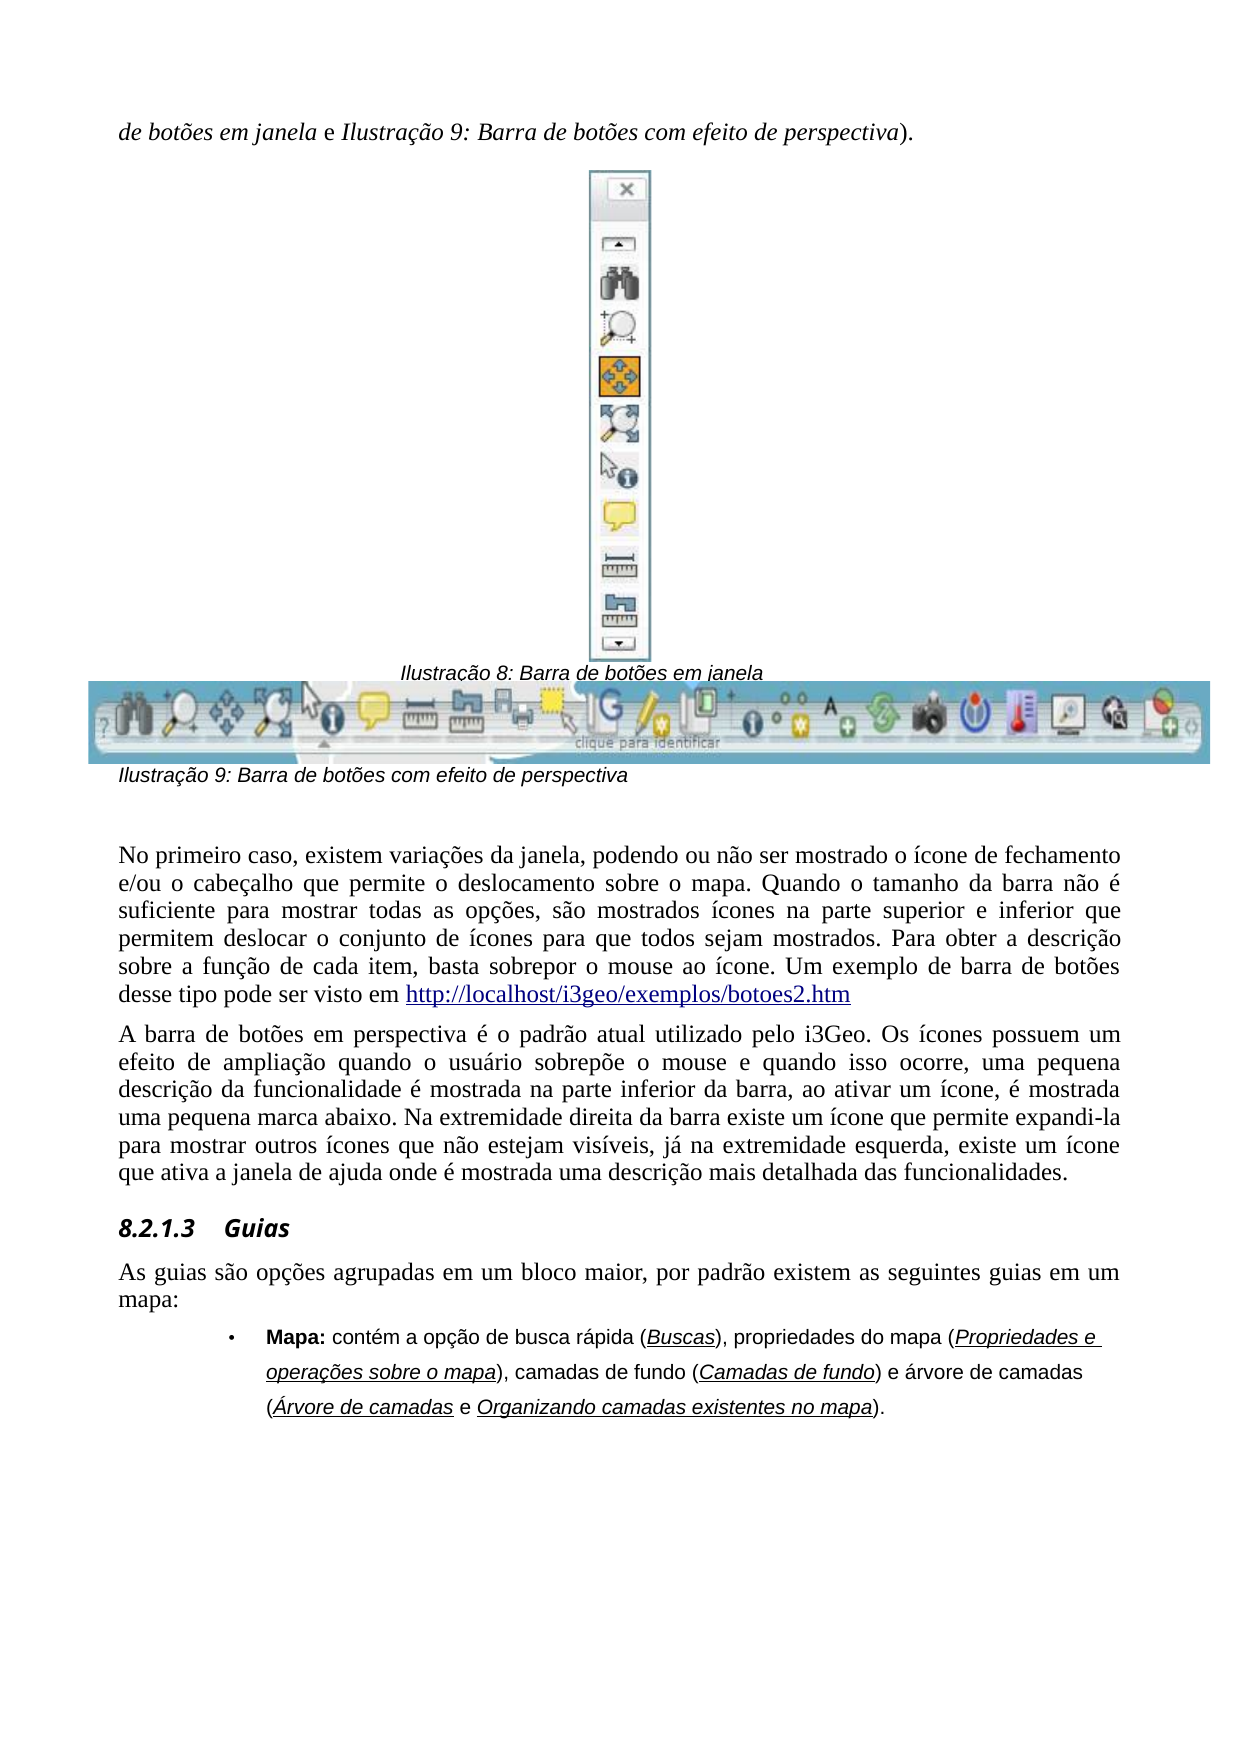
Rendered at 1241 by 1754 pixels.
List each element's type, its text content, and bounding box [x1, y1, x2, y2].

text de botões em janela e Ilustração 9: Barra de botões com efeito de perspectiva). [118, 118, 1122, 146]
picture [88, 681, 1211, 764]
text Ilustração 9: Barra de botões com efeito de perspectiva [118, 764, 1122, 786]
text As guias são opções agrupadas em um bloco maior, por padrão existem as seguintes guias em um mapa: [118, 1258, 1122, 1313]
subtitle Guias [118, 1211, 1122, 1245]
picture [588, 170, 652, 662]
text Ilustração 8: Barra de botões em janela [400, 171, 840, 681]
text A barra de botões em perspectiva é o padrão atual utilizado pelo i3Geo. Os ícones possuem um efeito de ampliação quando o usuário sobrepõe o mouse e quando isso ocorre, uma pequena descrição da funcionalidade é mostrada na parte inferior da barra, ao ativar um ícone, é mostrada uma pequena marca abaixo. Na extremidade direita da barra existe um ícone que permite expandi-la para mostrar outros ícones que não estejam visíveis, já na extremidade esquerda, existe um ícone que ativa a janela de ajuda onde é mostrada uma descrição mais detalhada das funcionalidades. [118, 1020, 1122, 1186]
text No primeiro caso, existem variações da janela, podendo ou não ser mostrado o ícone de fechamento e/ou o cabeçalho que permite o deslocamento sobre o mapa. Quando o tamanho da barra não é suficiente para mostrar todas as opções, são mostrados ícones na parte superior e inferior que permitem deslocar o conjunto de ícones para que todos sejam mostrados. Para obter a descrição sobre a função de cada item, basta sobrepor o mouse ao ícone. Um exemplo de barra de botões desse tipo pode ser visto em http://localhost/i3geo/exemplos/botoes2.htm [118, 841, 1122, 1007]
list Mapa: contém a opção de busca rápida (Buscas), propriedades do mapa (Propriedades e operações sobre o mapa), camadas de fundo (Camadas de fundo) e árvore de camadas (Árvore de camadas e Organizando camadas existentes no mapa). [228, 1326, 1122, 1418]
